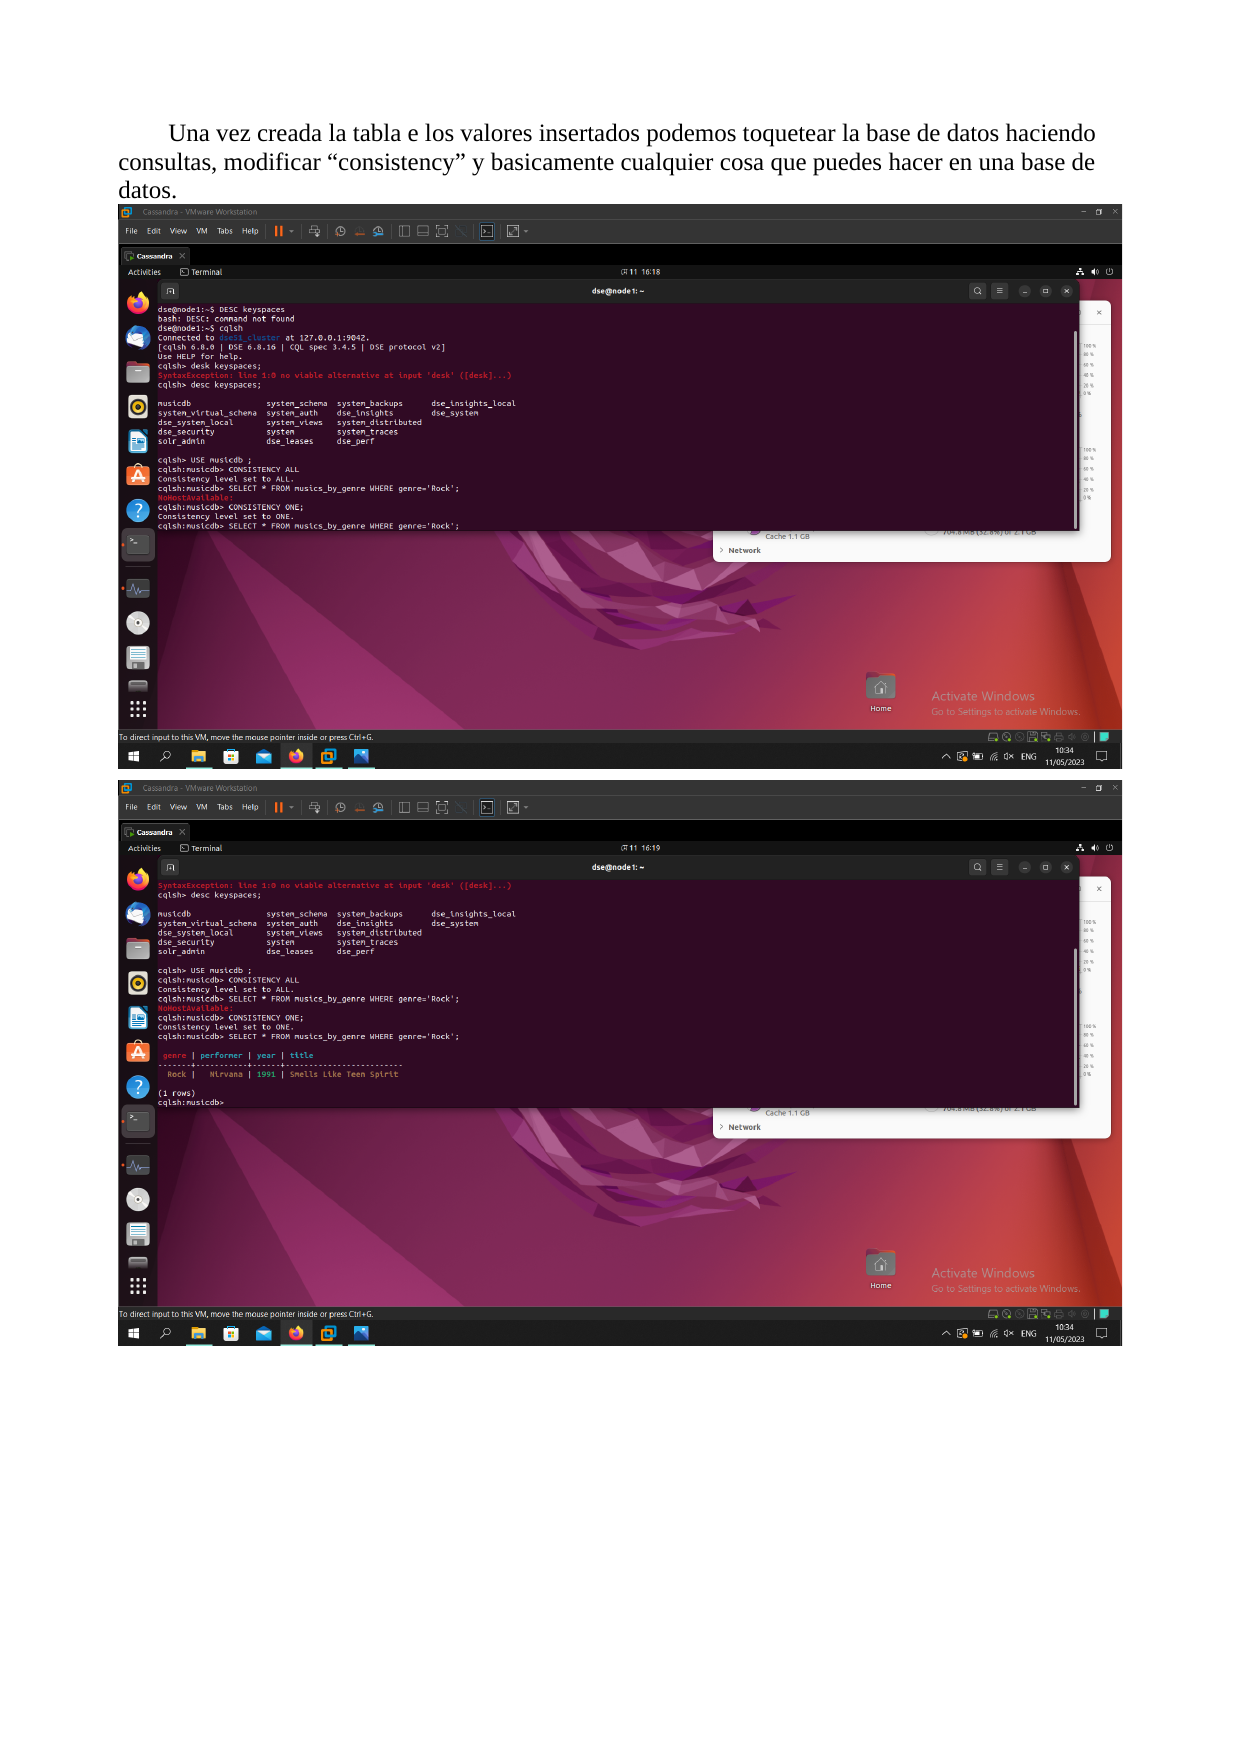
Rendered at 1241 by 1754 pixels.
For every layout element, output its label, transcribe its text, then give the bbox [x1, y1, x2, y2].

picture [118, 204, 1123, 769]
text Una vez creada la tabla e los valores insertados podemos toquetear la base de datos haciendo consultas, modificar “consistency” y basicamente cualquier cosa que puedes hacer en una base de datos. [118, 118, 1122, 204]
picture [118, 780, 1123, 1346]
